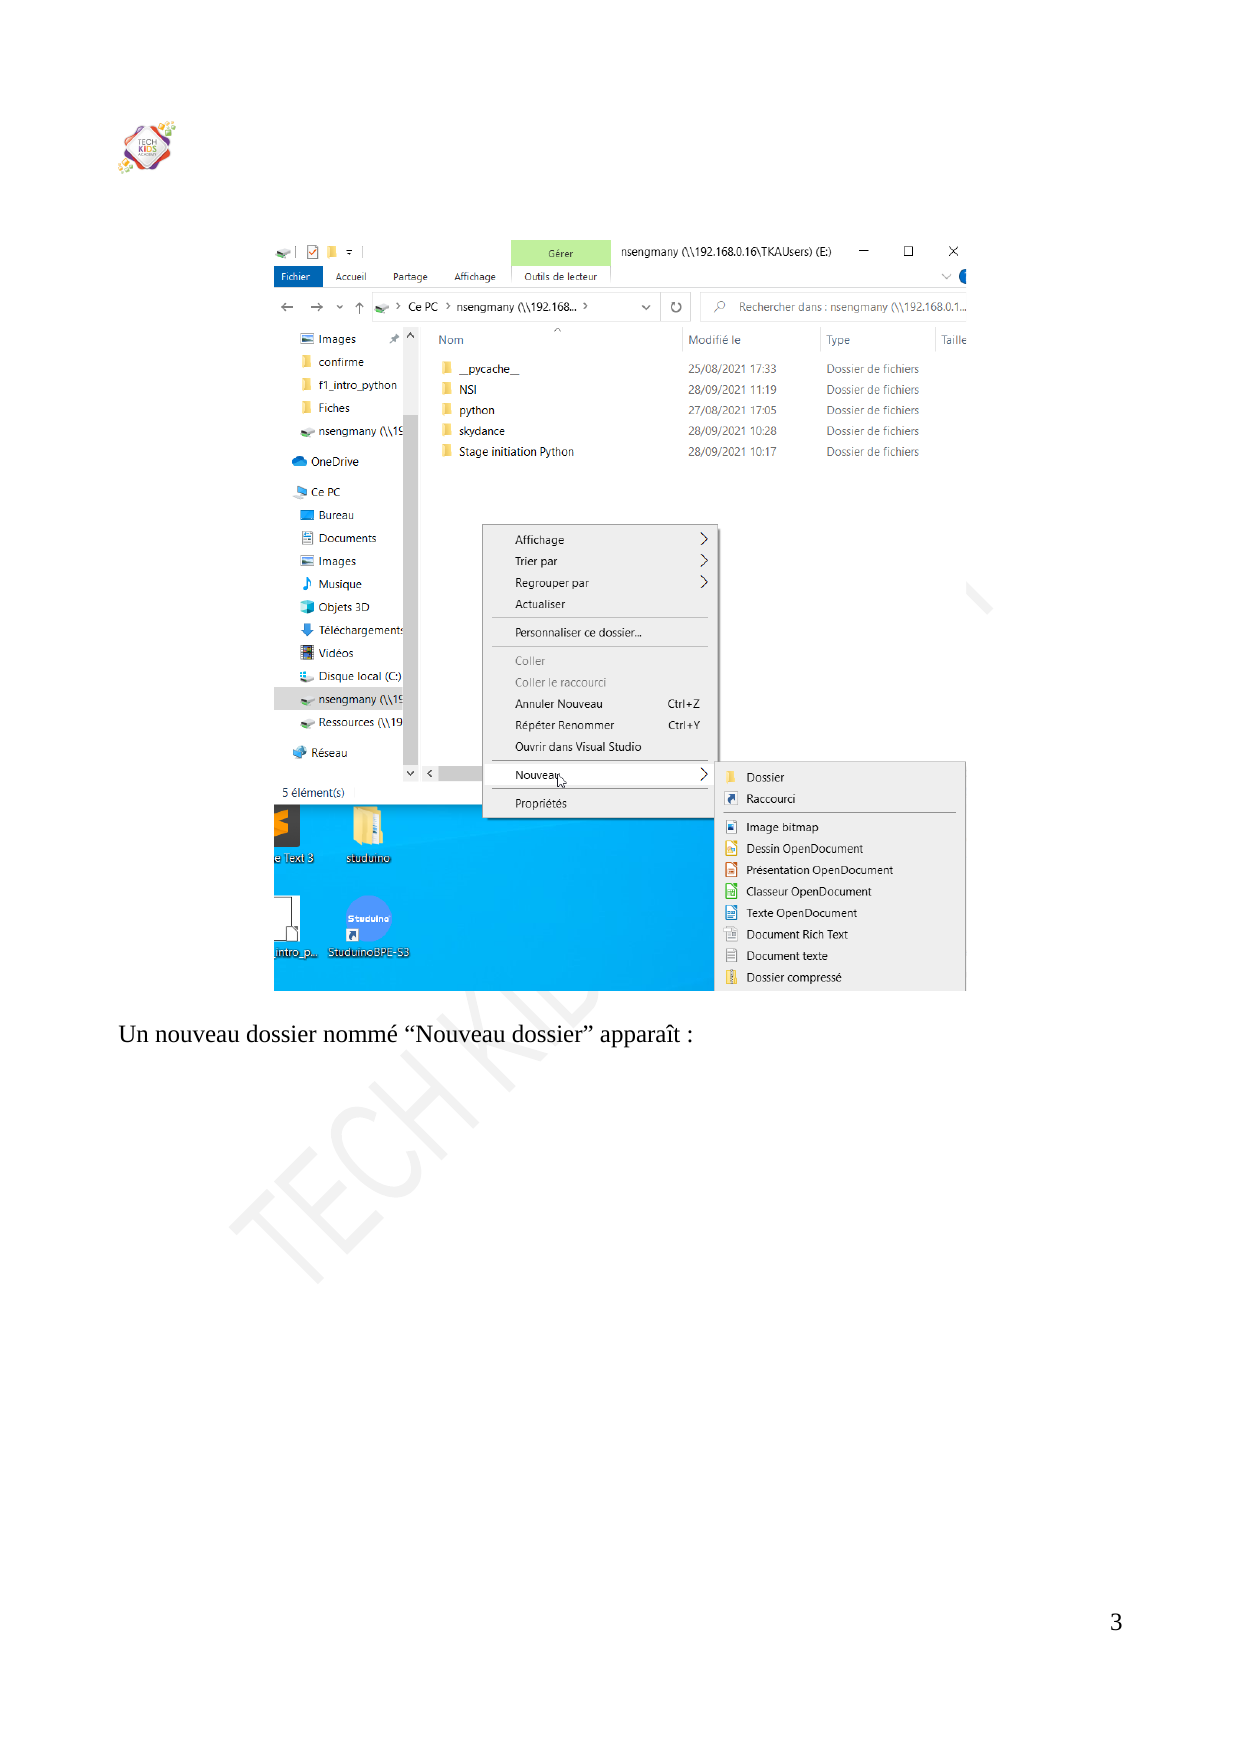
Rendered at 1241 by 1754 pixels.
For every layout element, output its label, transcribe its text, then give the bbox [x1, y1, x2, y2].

text Un nouveau dossier nommé “Nouveau dossier” apparaît : [481, 1019, 1122, 1048]
text Un nouveau dossier nommé “Nouveau dossier” apparaît : [118, 1019, 463, 1048]
picture [274, 896, 299, 941]
picture [274, 240, 967, 991]
picture [347, 896, 391, 941]
picture [354, 807, 382, 844]
picture [118, 118, 176, 176]
